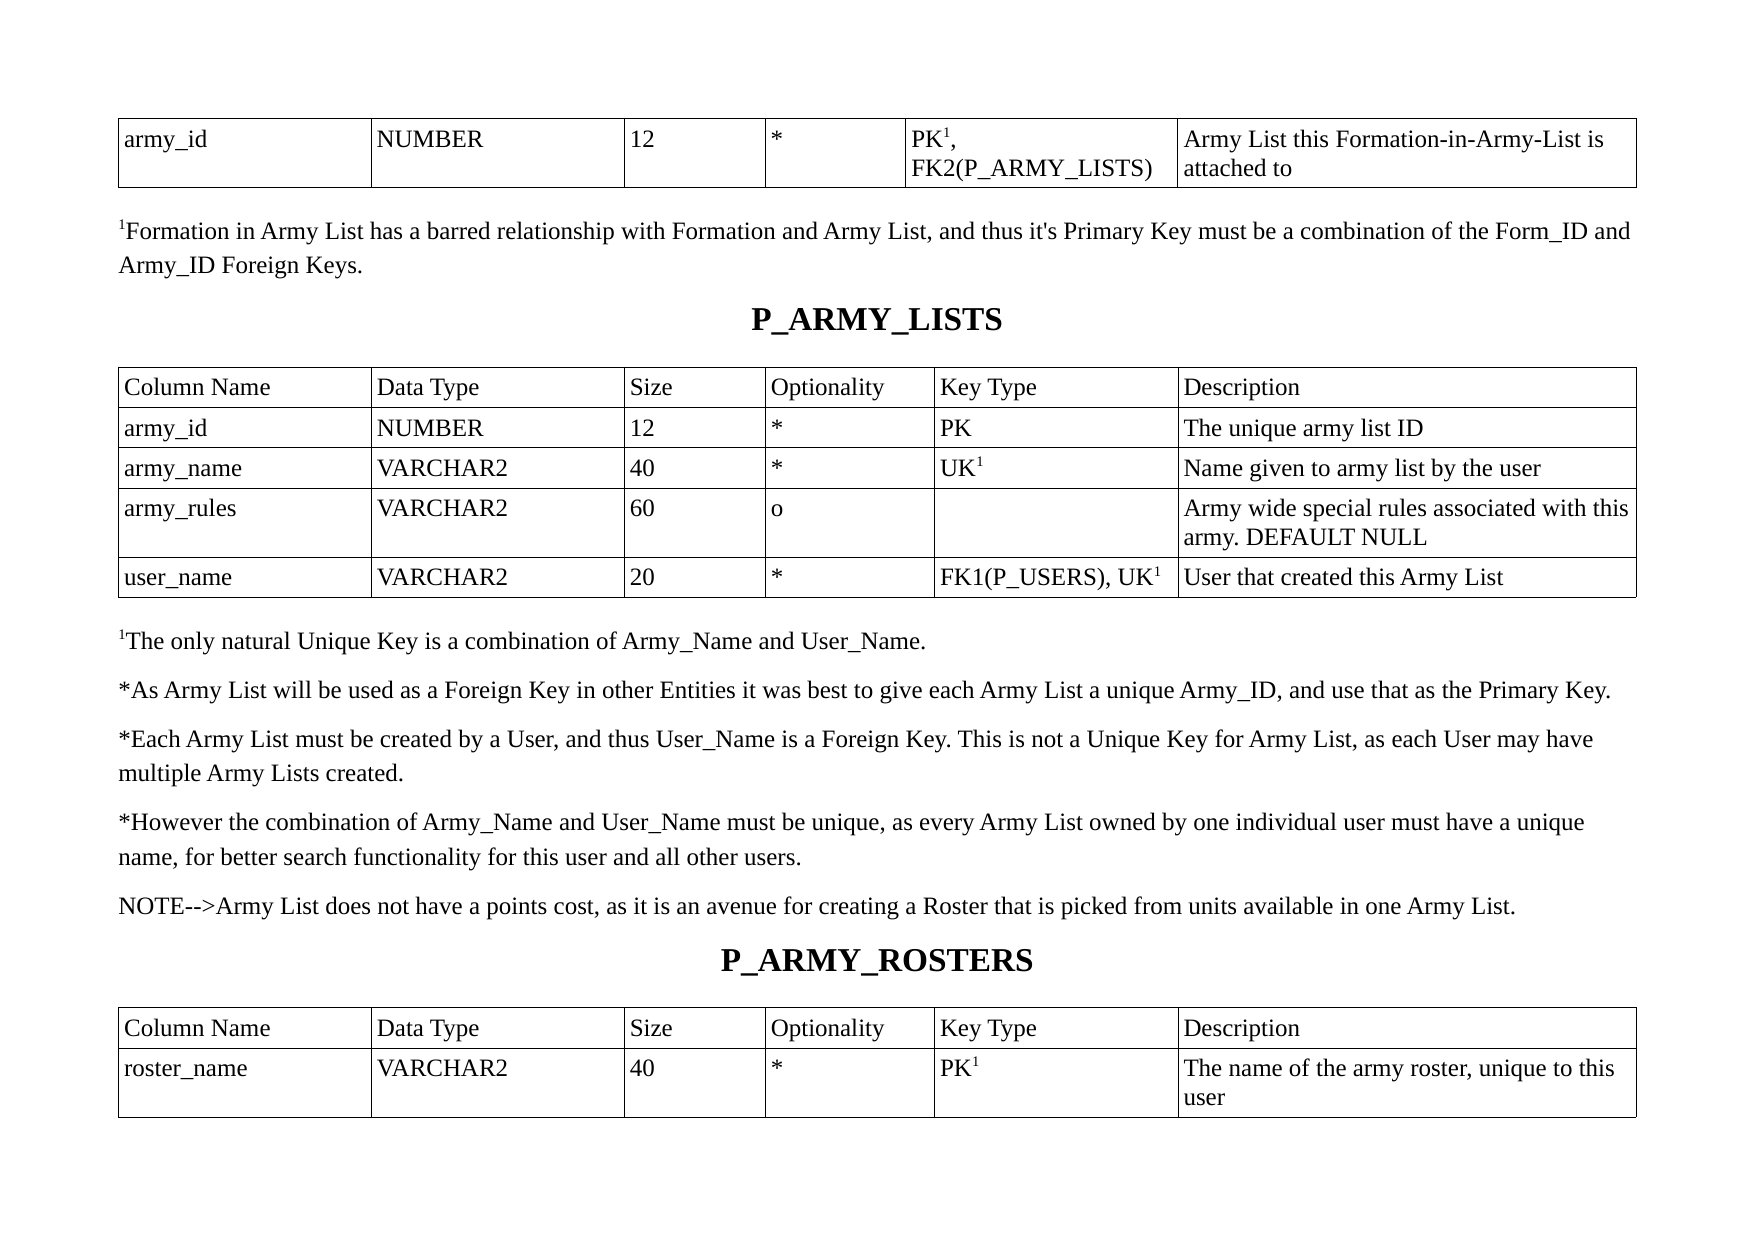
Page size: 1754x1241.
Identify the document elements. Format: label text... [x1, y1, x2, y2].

table_cell * [766, 408, 934, 447]
table_cell [935, 489, 1178, 557]
table_header Key Type [935, 1008, 1178, 1047]
table_cell o [766, 489, 934, 557]
table_cell PK1, FK2(P_ARMY_LISTS) [906, 119, 1177, 187]
table_header Optionality [766, 368, 934, 407]
table_header Column Name [119, 1008, 371, 1047]
text *Each Army List must be created by a User, and thus User_Name is a Foreign Key. This is not a Unique Key for Army List, as each User may have multiple Army Lists created. [118, 724, 1636, 787]
table_cell 12 [625, 408, 765, 447]
text P_ARMY_ROSTERS [118, 940, 1636, 978]
table_cell 20 [625, 558, 765, 597]
table_cell VARCHAR2 [372, 558, 624, 597]
text *As Army List will be used as a Foreign Key in other Entities it was best to give each Army List a unique Army_ID, and use that as the Primary Key. [118, 675, 1636, 704]
table_cell FK1(P_USERS), UK1 [935, 558, 1178, 597]
text NOTE-->Army List does not have a points cost, as it is an avenue for creating a Roster that is picked from units available in one Army List. [118, 891, 1636, 920]
text P_ARMY_LISTS [118, 299, 1636, 338]
table_cell Army List this Formation-in-Army-List is attached to [1178, 119, 1636, 187]
table_header Optionality [766, 1008, 934, 1047]
table_cell * [766, 448, 934, 488]
table_cell UK1 [935, 448, 1178, 488]
table_cell army_rules [119, 489, 371, 557]
table_cell The unique army list ID [1179, 408, 1636, 447]
table_cell army_name [119, 448, 371, 488]
table_cell roster_name [119, 1049, 371, 1117]
table_cell army_id [119, 119, 371, 187]
table_cell 60 [625, 489, 765, 557]
table_header Key Type [935, 368, 1178, 407]
table_cell * [766, 119, 905, 187]
table_cell NUMBER [372, 119, 624, 187]
table_cell VARCHAR2 [372, 489, 624, 557]
table_cell The name of the army roster, unique to this user [1179, 1049, 1636, 1117]
table_cell VARCHAR2 [372, 448, 624, 488]
table_header Description [1179, 1008, 1636, 1047]
table_cell PK [935, 408, 1178, 447]
table_cell Name given to army list by the user [1179, 448, 1636, 488]
table_cell army_id [119, 408, 371, 447]
table_cell 40 [625, 448, 765, 488]
table_header Size [625, 368, 765, 407]
table_cell user_name [119, 558, 371, 597]
table_cell 12 [625, 119, 765, 187]
table_cell * [766, 1049, 934, 1117]
text 1Formation in Army List has a barred relationship with Formation and Army List, and thus it's Primary Key must be a combination of the Form_ID and Army_ID Foreign Keys. [118, 216, 1636, 279]
table_header Description [1179, 368, 1636, 407]
table_header Data Type [372, 1008, 624, 1047]
table_cell Army wide special rules associated with this army. DEFAULT NULL [1179, 489, 1636, 557]
table_header Column Name [119, 368, 371, 407]
table_cell * [766, 558, 934, 597]
text *However the combination of Army_Name and User_Name must be unique, as every Army List owned by one individual user must have a unique name, for better search functionality for this user and all other users. [118, 807, 1636, 871]
table_cell NUMBER [372, 408, 624, 447]
table_cell 40 [625, 1049, 765, 1117]
text 1The only natural Unique Key is a combination of Army_Name and User_Name. [118, 626, 1636, 654]
table_cell User that created this Army List [1179, 558, 1636, 597]
table_header Data Type [372, 368, 624, 407]
table_header Size [625, 1008, 765, 1047]
table_cell PK1 [935, 1049, 1178, 1117]
table_cell VARCHAR2 [372, 1049, 624, 1117]
